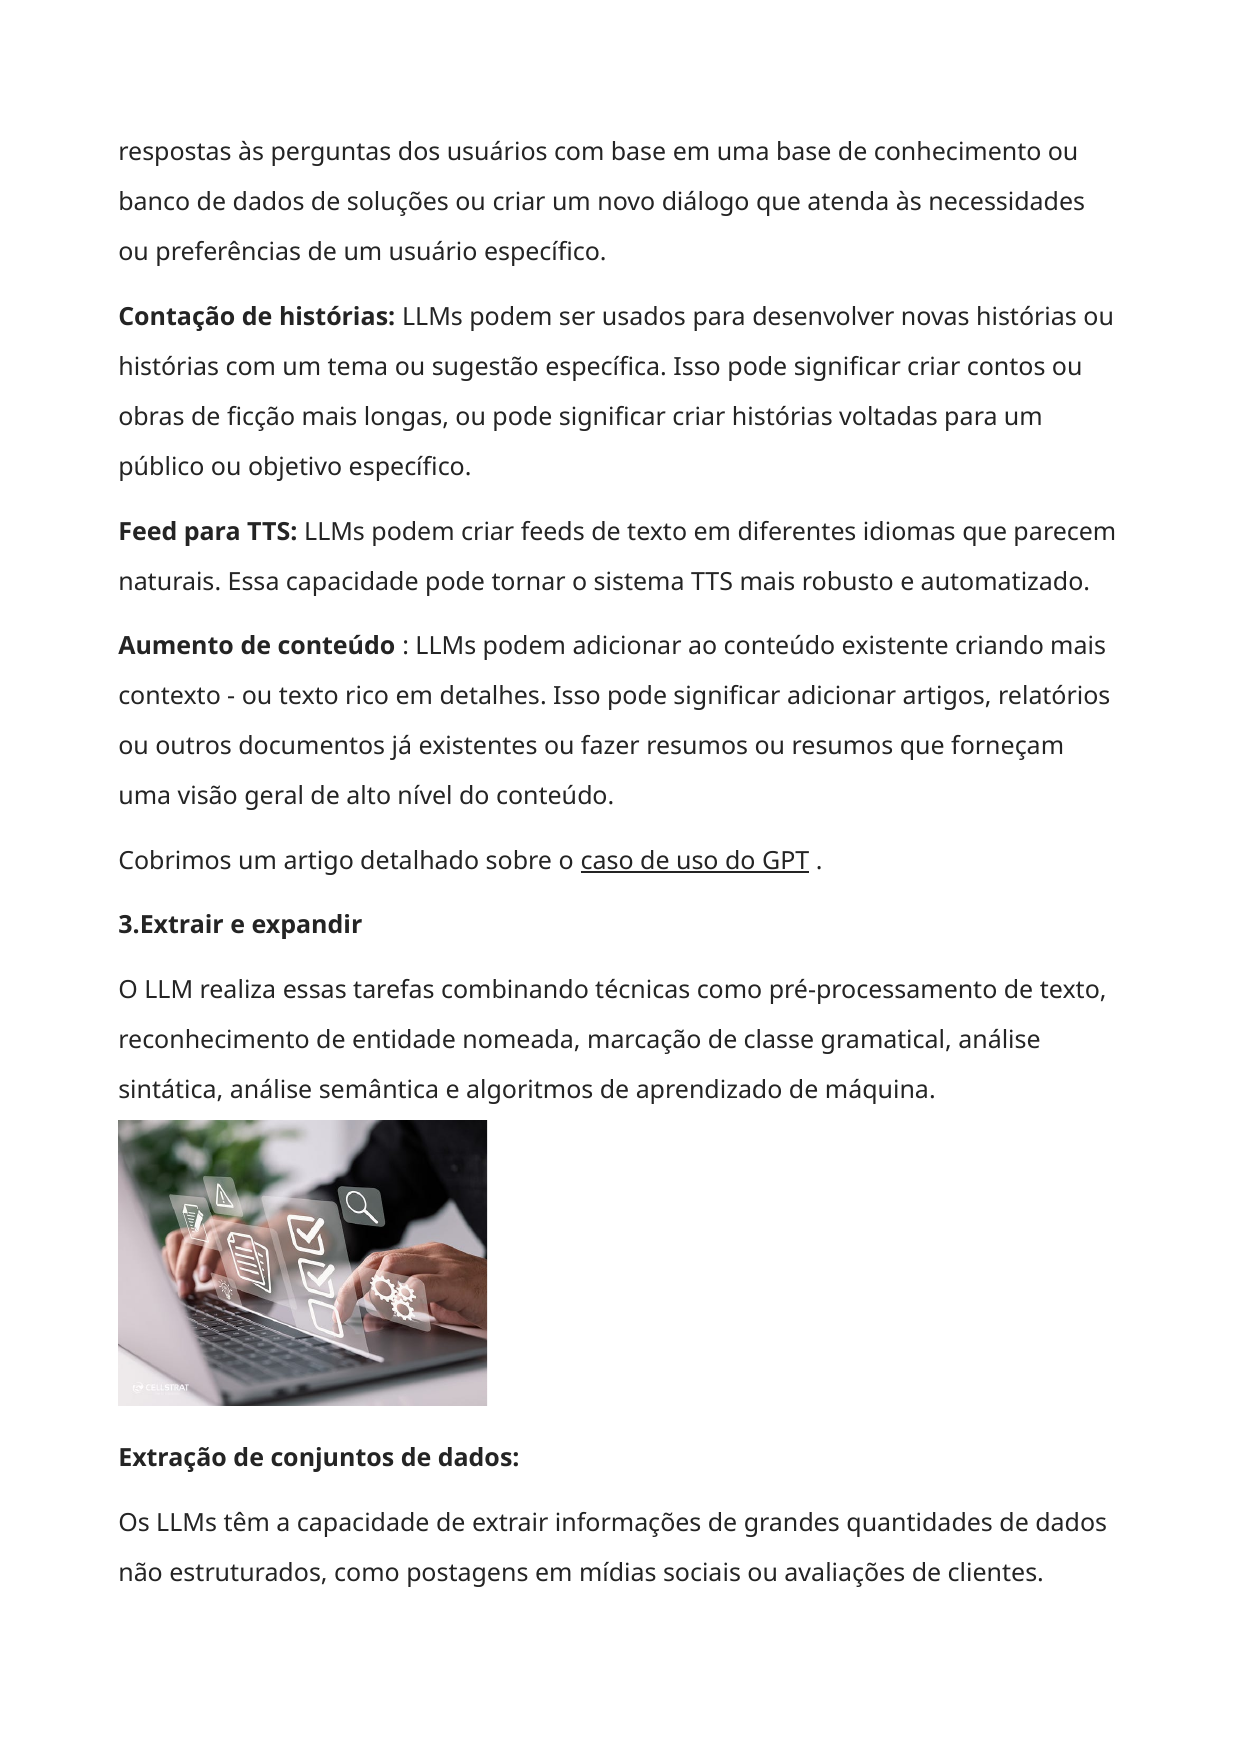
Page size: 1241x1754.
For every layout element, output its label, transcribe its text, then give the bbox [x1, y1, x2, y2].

text O LLM realiza essas tarefas combinando técnicas como pré-processamento de texto, reconhecimento de entidade nomeada, marcação de classe gramatical, análise sintática, análise semântica e algoritmos de aprendizado de máquina. [118, 956, 1122, 1106]
text Cobrimos um artigo detalhado sobre o caso de uso do GPT . [118, 826, 1122, 876]
picture [118, 1120, 488, 1406]
text Feed para TTS: LLMs podem criar feeds de texto em diferentes idiomas que parecem naturais. Essa capacidade pode tornar o sistema TTS mais robusto e automatizado. [118, 497, 1122, 597]
text Os LLMs têm a capacidade de extrair informações de grandes quantidades de dados não estruturados, como postagens em mídias sociais ou avaliações de clientes. [118, 1488, 1122, 1588]
text respostas às perguntas dos usuários com base em uma base de conhecimento ou banco de dados de soluções ou criar um novo diálogo que atenda às necessidades ou preferências de um usuário específico. [118, 118, 1122, 268]
text Extração de conjuntos de dados: [118, 1424, 1122, 1474]
text 3.Extrair e expandir [118, 891, 1122, 941]
text Contação de histórias: LLMs podem ser usados ​​para desenvolver novas histórias ou histórias com um tema ou sugestão específica. Isso pode significar criar contos ou obras de ficção mais longas, ou pode significar criar histórias voltadas para um público ou objetivo específico. [118, 283, 1122, 483]
text Aumento de conteúdo : LLMs podem adicionar ao conteúdo existente criando mais contexto - ou texto rico em detalhes. Isso pode significar adicionar artigos, relatórios ou outros documentos já existentes ou fazer resumos ou resumos que forneçam uma visão geral de alto nível do conteúdo. [118, 612, 1122, 812]
